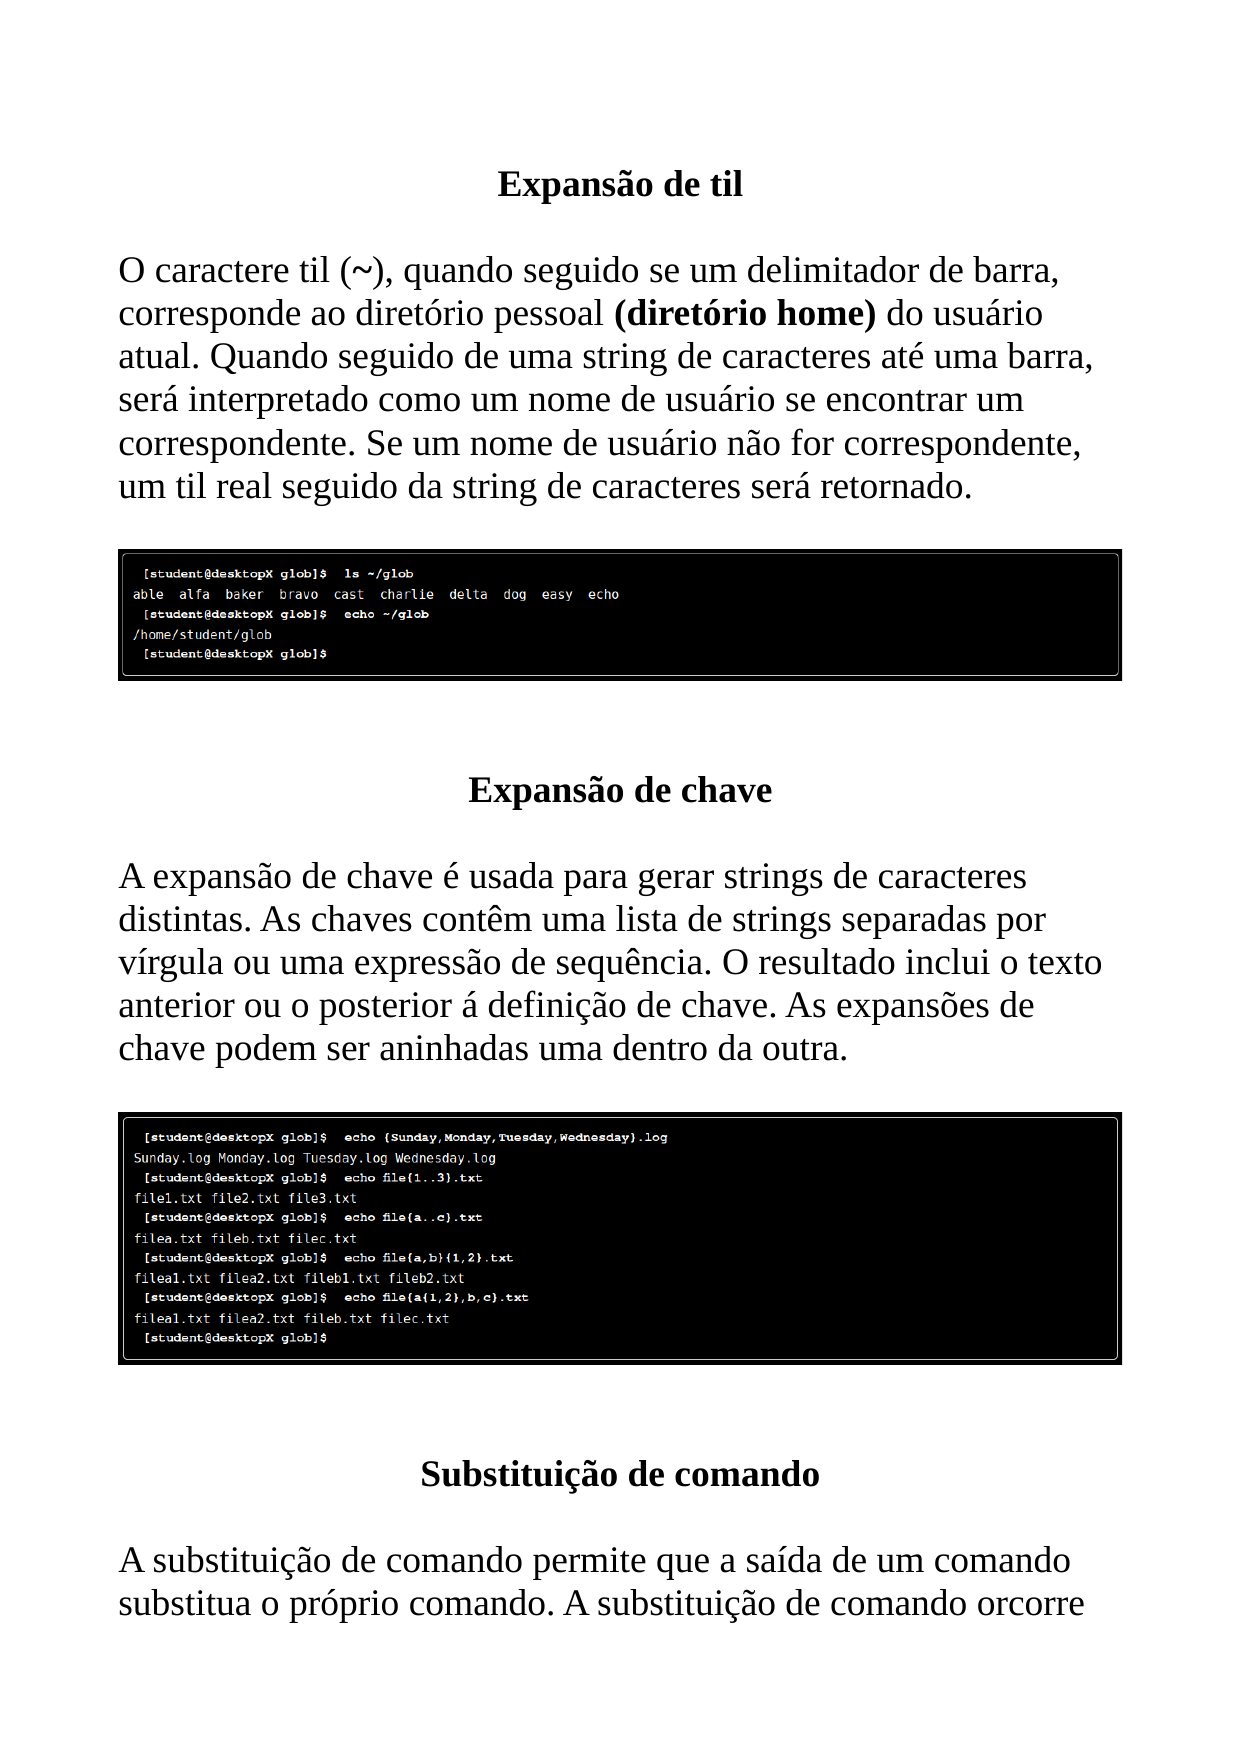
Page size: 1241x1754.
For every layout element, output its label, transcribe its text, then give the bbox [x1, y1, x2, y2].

picture [118, 549, 1123, 681]
text O caractere til (~), quando seguido se um delimitador de barra, corresponde ao diretório pessoal (diretório home) do usuário atual. Quando seguido de uma string de caracteres até uma barra, será interpretado como um nome de usuário se encontrar um correspondente. Se um nome de usuário não for correspondente, um til real seguido da string de caracteres será retornado. [118, 247, 1122, 506]
text Expansão de chave [118, 767, 1122, 810]
text A expansão de chave é usada para gerar strings de caracteres distintas. As chaves contêm uma lista de strings separadas por vírgula ou uma expressão de sequência. O resultado inclui o texto anterior ou o posterior á definição de chave. As expansões de chave podem ser aninhadas uma dentro da outra. [118, 853, 1122, 1069]
picture [118, 1112, 1123, 1365]
text Expansão de til [118, 161, 1122, 204]
text A substituição de comando permite que a saída de um comando substitua o próprio comando. A substituição de comando orcorre [118, 1537, 1122, 1624]
text Substituição de comando [118, 1451, 1122, 1494]
